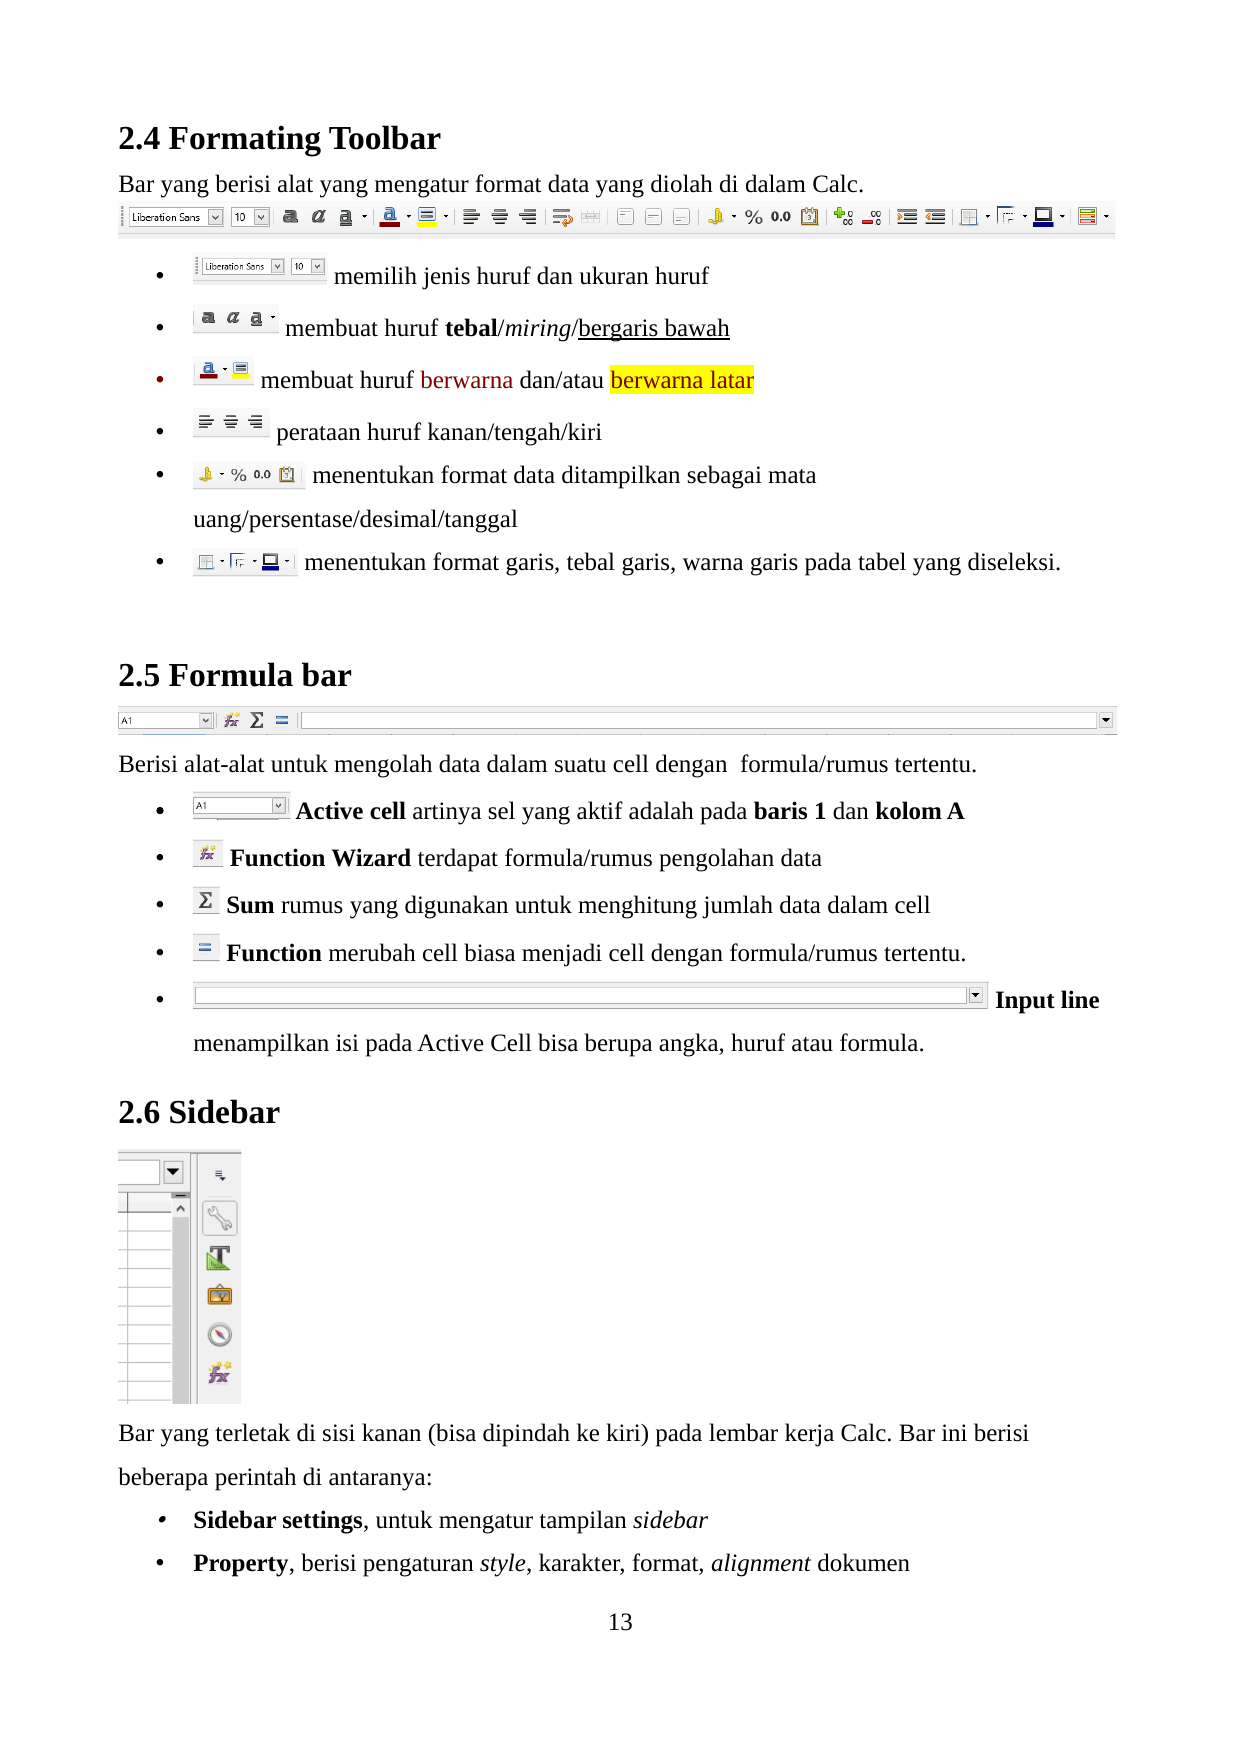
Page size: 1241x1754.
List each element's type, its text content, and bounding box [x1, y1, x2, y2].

picture [193, 933, 200, 950]
list Function merubah cell biasa menjadi cell dengan formula/rumus tertentu. [156, 934, 1122, 967]
text Bar yang terletak di sisi kanan (bisa dipindah ke kiri) pada lembar kerja Calc. Bar ini berisi beberapa perintah di antaranya: [118, 1143, 1122, 1490]
list Input line menampilkan isi pada Active Cell bisa berupa angka, huruf atau formula. [156, 981, 1122, 1057]
list Function Wizard terdapat formula/rumus pengolahan data [156, 839, 1122, 872]
list membuat huruf berwarna dan/atau berwarna latar [156, 356, 1122, 394]
subtitle 2.6 Sidebar [118, 1092, 1122, 1131]
list memilih jenis huruf dan ukuran huruf [156, 212, 1122, 290]
list Active cell artinya sel yang aktif adalah pada baris 1 dan kolom A [156, 792, 1122, 825]
list Sidebar settings, untuk mengatur tampilan sidebar [156, 1505, 1122, 1533]
picture [193, 839, 198, 855]
picture [118, 706, 1118, 722]
picture [263, 548, 298, 560]
subtitle 2.5 Formula bar [118, 655, 1122, 693]
picture [221, 461, 304, 473]
picture [118, 201, 1116, 217]
text Bar yang berisi alat yang mengatur format data yang diolah di dalam Calc. [118, 169, 1122, 198]
list Property, berisi pengaturan style, karakter, format, alignment dokumen [156, 1548, 1122, 1577]
picture [193, 304, 215, 316]
text Berisi alat-alat untuk mengolah data dalam suatu cell dengan formula/rumus tertentu. [118, 706, 1122, 777]
list menentukan format garis, tebal garis, warna garis pada tabel yang diseleksi. [156, 547, 1122, 577]
subtitle 2.4 Formating Toolbar [118, 118, 1122, 157]
list Sum rumus yang digunakan untuk menghitung jumlah data dalam cell [156, 886, 1122, 919]
picture [193, 981, 989, 997]
list menentukan format data ditampilkan sebagai mata uang/persentase/desimal/tanggal [156, 460, 1122, 533]
picture [193, 356, 217, 368]
list membuat huruf tebal/miring/bergaris bawah [156, 304, 1122, 342]
list perataan huruf kanan/tengah/kiri [156, 408, 1122, 446]
picture [193, 886, 199, 902]
picture [193, 408, 234, 420]
